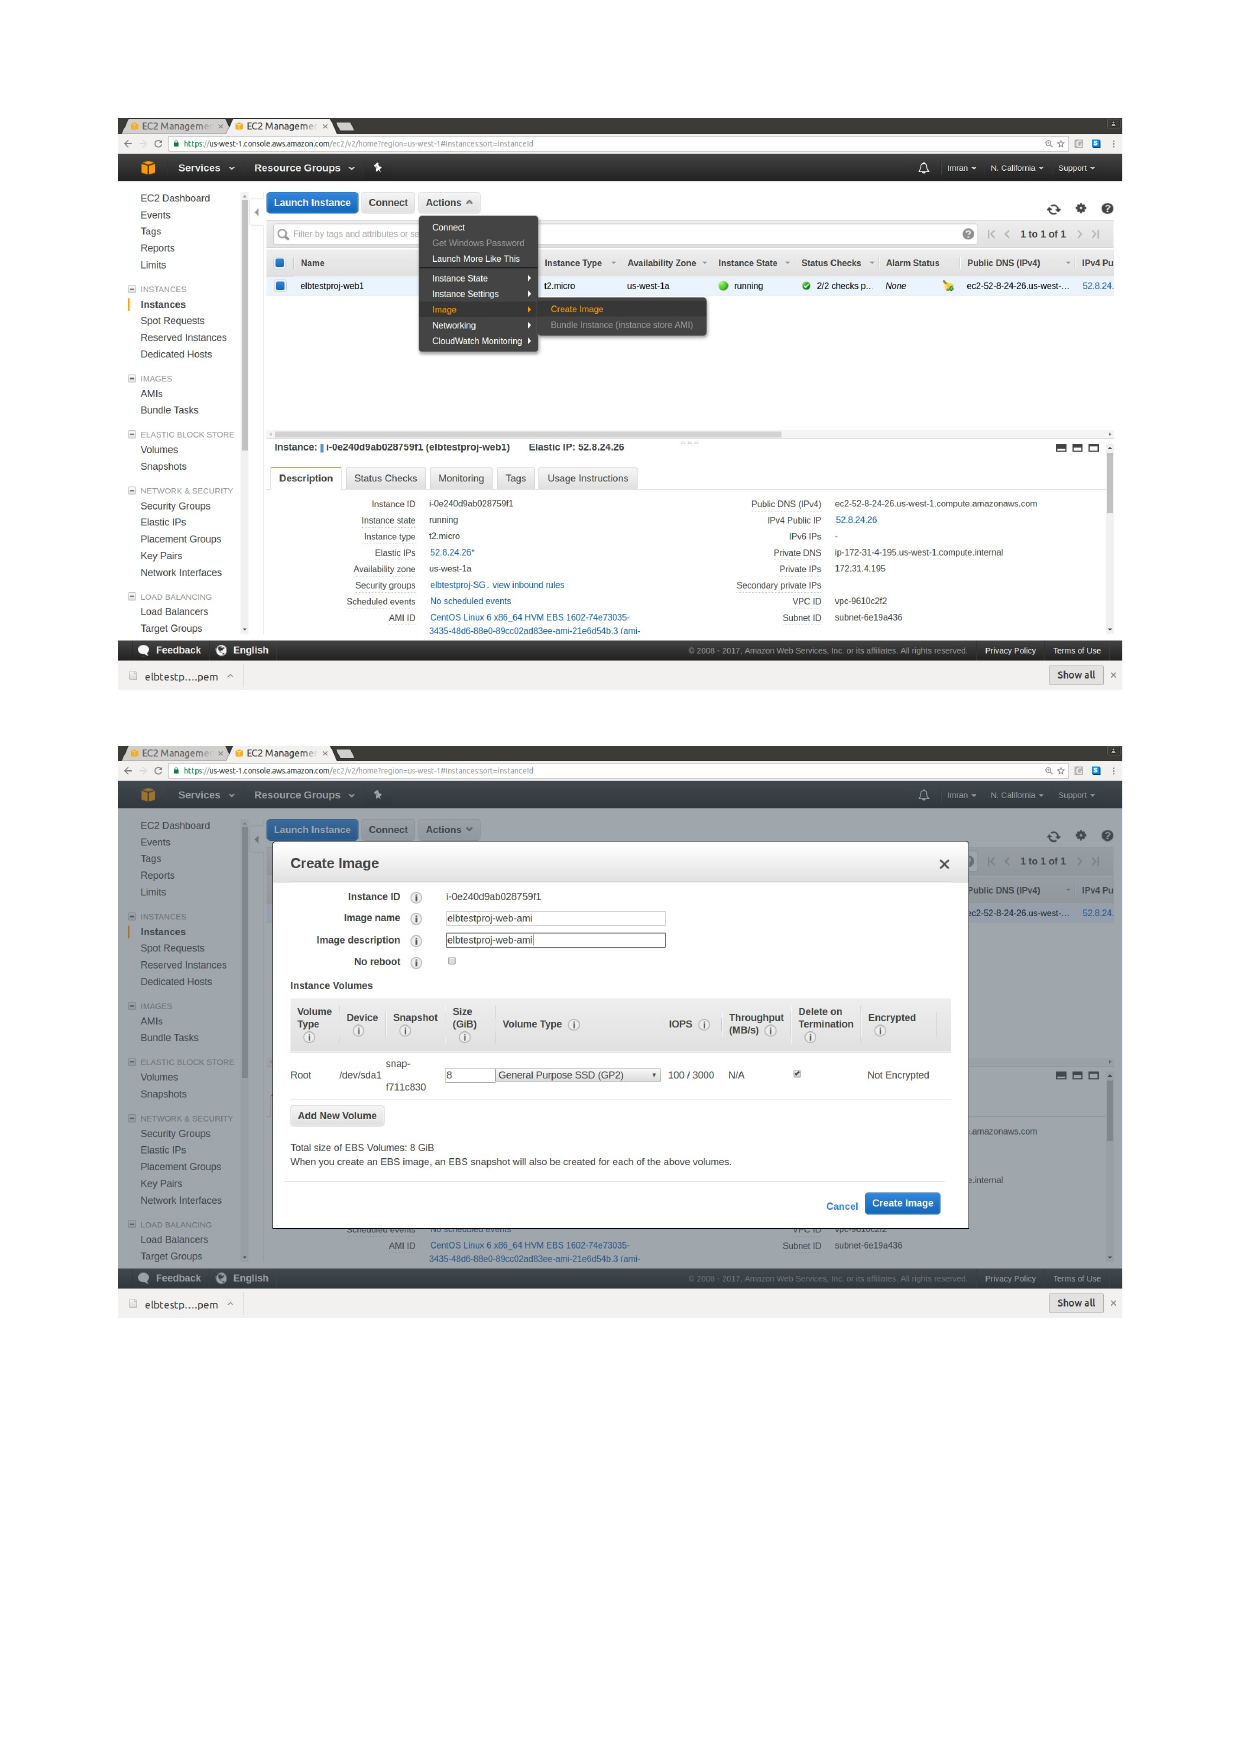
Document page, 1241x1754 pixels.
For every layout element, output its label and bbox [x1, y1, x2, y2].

picture [118, 118, 1123, 690]
picture [118, 746, 1123, 1318]
